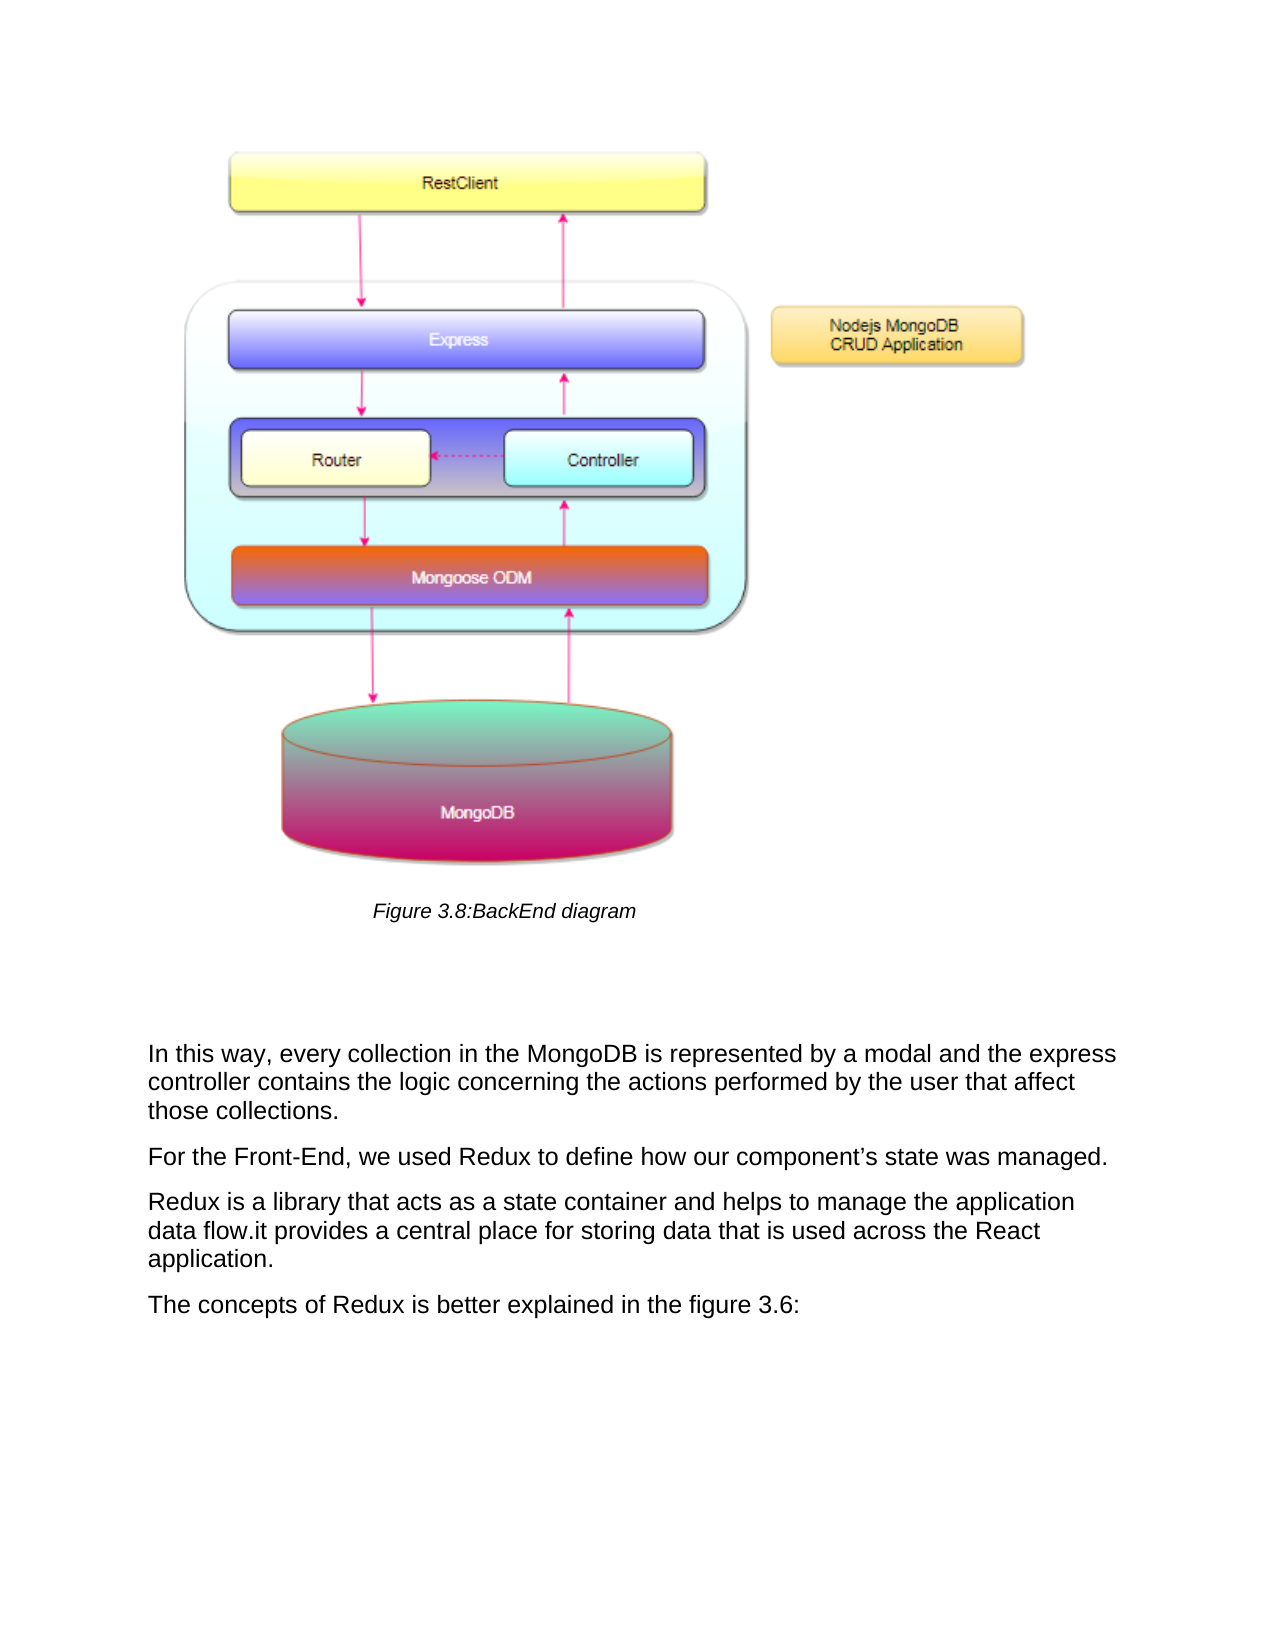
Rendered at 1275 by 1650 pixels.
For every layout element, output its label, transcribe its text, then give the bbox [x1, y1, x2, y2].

text The concepts of Redux is better explained in the figure 3.6: [148, 1290, 1127, 1319]
text Redux is a library that acts as a state container and helps to manage the application data flow.it provides a central place for storing data that is used across the React application. [148, 1187, 1127, 1273]
text For the Front-End, we used Redux to define how our component’s state was managed. [148, 1142, 1127, 1170]
text Figure ‎3.8:BackEnd diagram [298, 899, 1127, 923]
text In this way, every collection in the MongoDB is represented by a modal and the express controller contains the logic concerning the actions performed by the user that affect those collections. [148, 1039, 1127, 1125]
